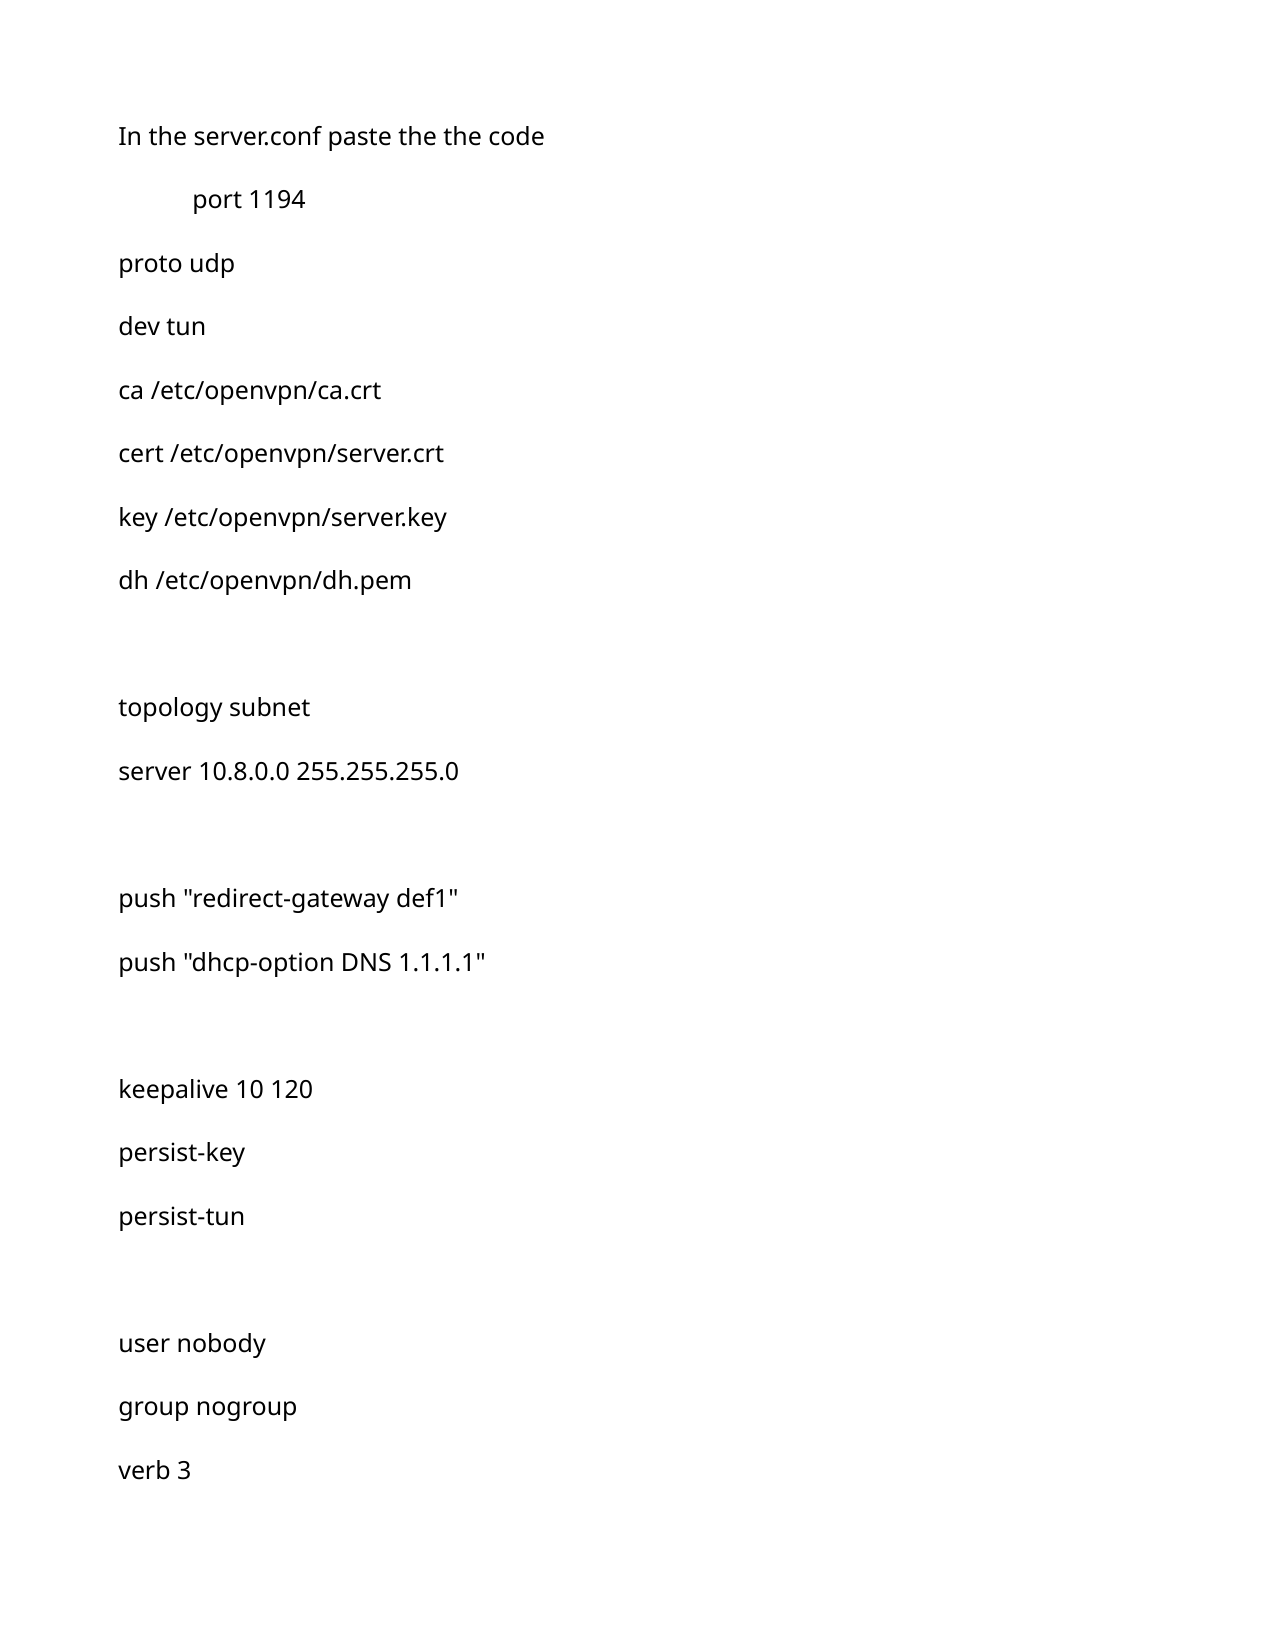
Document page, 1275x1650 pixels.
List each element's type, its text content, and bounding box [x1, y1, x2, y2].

text push "redirect-gateway def1" [118, 881, 1157, 915]
text dh /etc/openvpn/dh.pem [118, 563, 1157, 597]
text port 1194 [118, 182, 1157, 216]
text ca /etc/openvpn/ca.crt [118, 372, 1157, 406]
text user nobody [118, 1325, 1157, 1359]
text persist-tun [118, 1198, 1157, 1232]
text verb 3 [118, 1452, 1157, 1487]
text proto udp [118, 245, 1157, 279]
text persist-key [118, 1135, 1157, 1169]
text In the server.conf paste the the code [118, 118, 1157, 152]
text dev tun [118, 309, 1157, 343]
text push "dhcp-option DNS 1.1.1.1" [118, 944, 1157, 978]
text group nogroup [118, 1389, 1157, 1423]
text key /etc/openvpn/server.key [118, 499, 1157, 533]
text topology subnet [118, 690, 1157, 724]
text keepalive 10 120 [118, 1071, 1157, 1105]
text server 10.8.0.0 255.255.255.0 [118, 753, 1157, 788]
text cert /etc/openvpn/server.crt [118, 436, 1157, 470]
